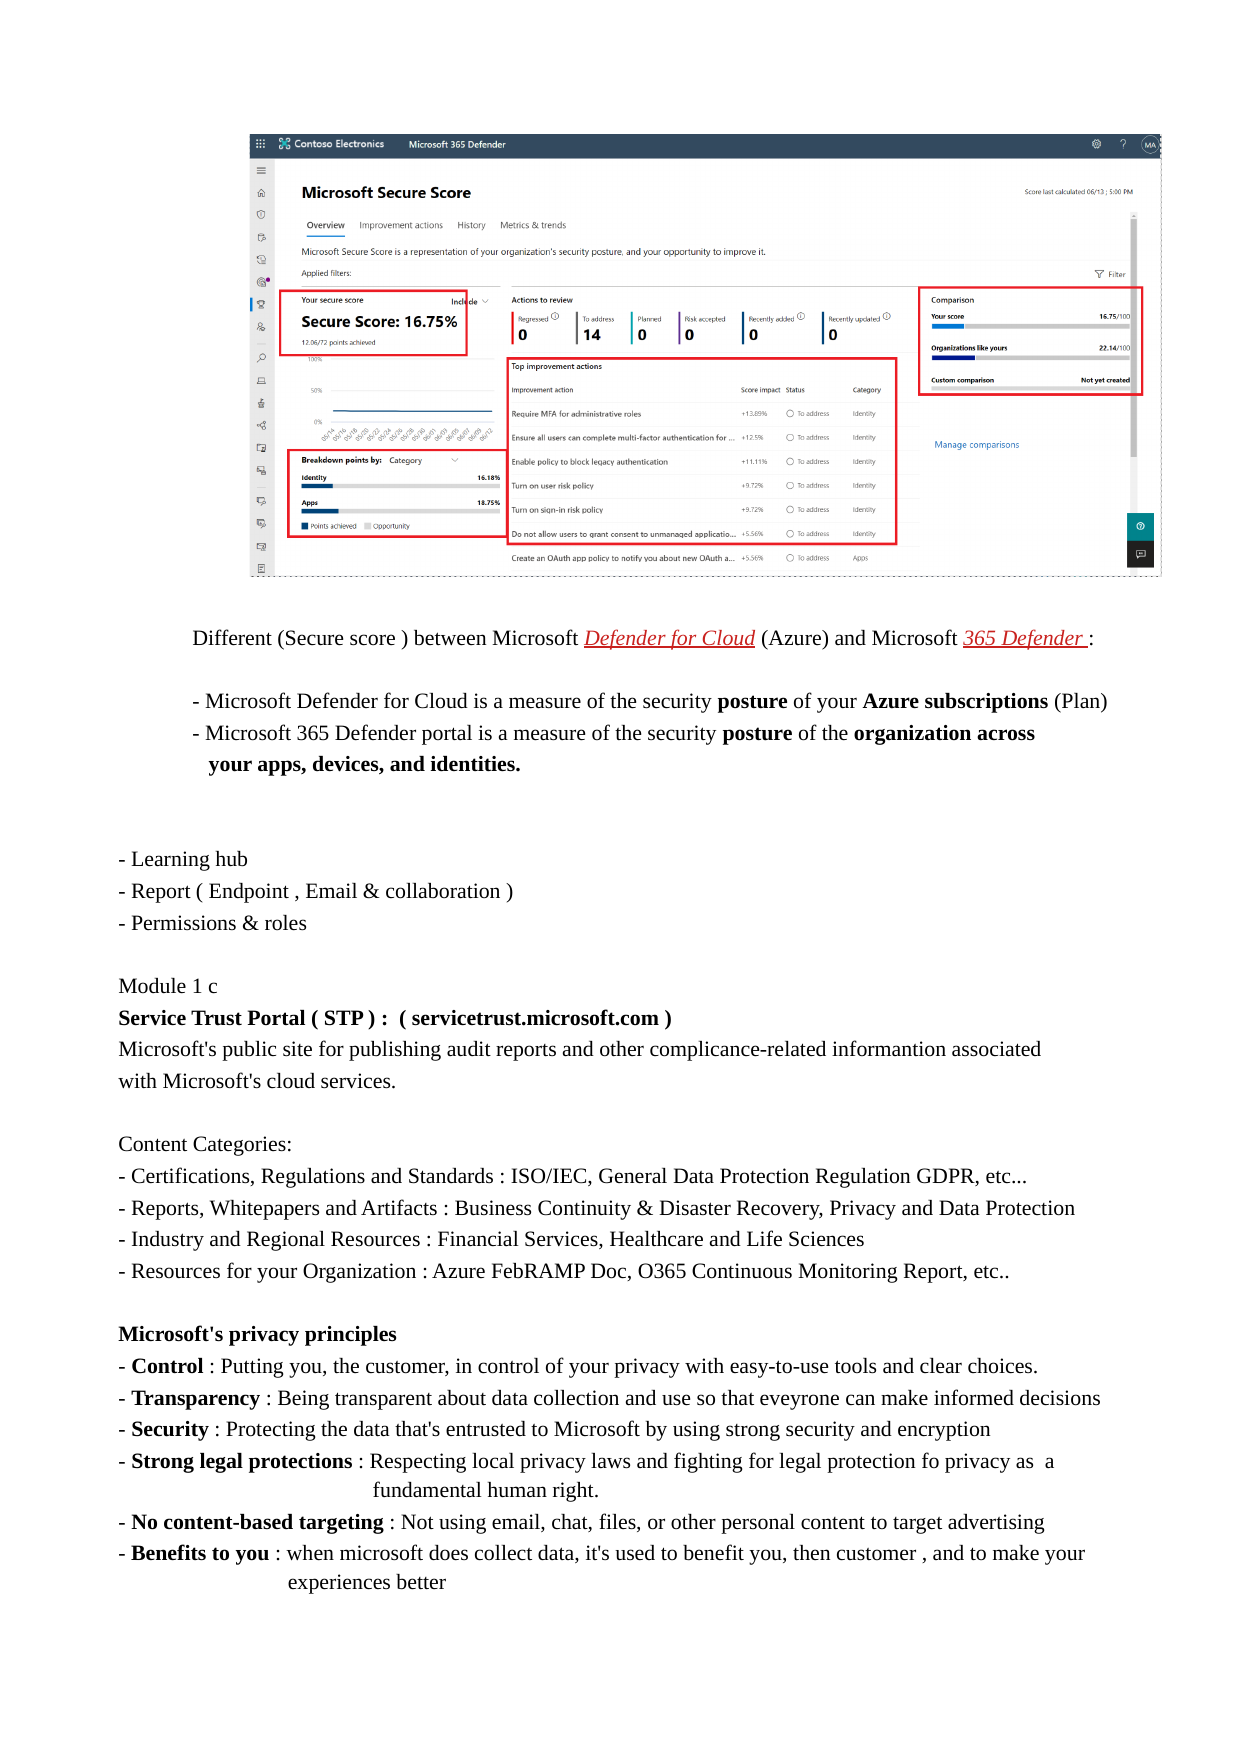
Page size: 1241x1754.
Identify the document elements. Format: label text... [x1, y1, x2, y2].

text - Benefits to you : when microsoft does collect data, it's used to benefit you, then customer , and to make your experiences better [99, 1540, 1122, 1594]
text - Control : Putting you, the customer, in control of your privacy with easy-to-use tools and clear choices. [99, 1353, 1122, 1378]
text - Microsoft Defender for Cloud is a measure of the security posture of your Azure subscriptions (Plan) [99, 688, 1122, 713]
text Microsoft's public site for publishing audit reports and other complicance-related informantion associated [99, 1036, 1122, 1062]
text - Certifications, Regulations and Standards : ISO/IEC, General Data Protection Regulation GDPR, etc... [99, 1163, 1122, 1188]
text Service Trust Portal ( STP ) : ( servicetrust.microsoft.com ) [99, 1005, 1122, 1030]
text - Strong legal protections : Respecting local privacy laws and fighting for legal protection fo privacy as a fundamental human right. [99, 1448, 1122, 1502]
text - Permissions & roles [99, 910, 1122, 935]
text - Industry and Regional Resources : Financial Services, Healthcare and Life Sciences [99, 1226, 1122, 1252]
text Microsoft's privacy principles [99, 1321, 1122, 1347]
text - Report ( Endpoint , Email & collaboration ) [99, 878, 1122, 903]
text - Microsoft 365 Defender portal is a measure of the security posture of the organization across [99, 720, 1122, 745]
text - Learning hub [99, 846, 1122, 872]
text Module 1 c [99, 973, 1122, 998]
text - Security : Protecting the data that's entrusted to Microsoft by using strong security and encryption [99, 1416, 1122, 1442]
text your apps, devices, and identities. [99, 751, 1122, 777]
text - Reports, Whitepapers and Artifacts : Business Continuity & Disaster Recovery, Privacy and Data Protection [99, 1195, 1122, 1220]
text - Transparency : Being transparent about data collection and use so that eveyrone can make informed decisions [99, 1385, 1122, 1410]
text - No content-based targeting : Not using email, chat, files, or other personal content to target advertising [99, 1509, 1122, 1534]
text with Microsoft's cloud services. [99, 1068, 1122, 1093]
text Different (Secure score ) between Microsoft Defender for Cloud (Azure) and Microsoft 365 Defender : [99, 625, 1122, 650]
picture [249, 134, 1162, 577]
text Content Categories: [99, 1131, 1122, 1157]
text - Resources for your Organization : Azure FebRAMP Doc, O365 Continuous Monitoring Report, etc.. [99, 1258, 1122, 1283]
